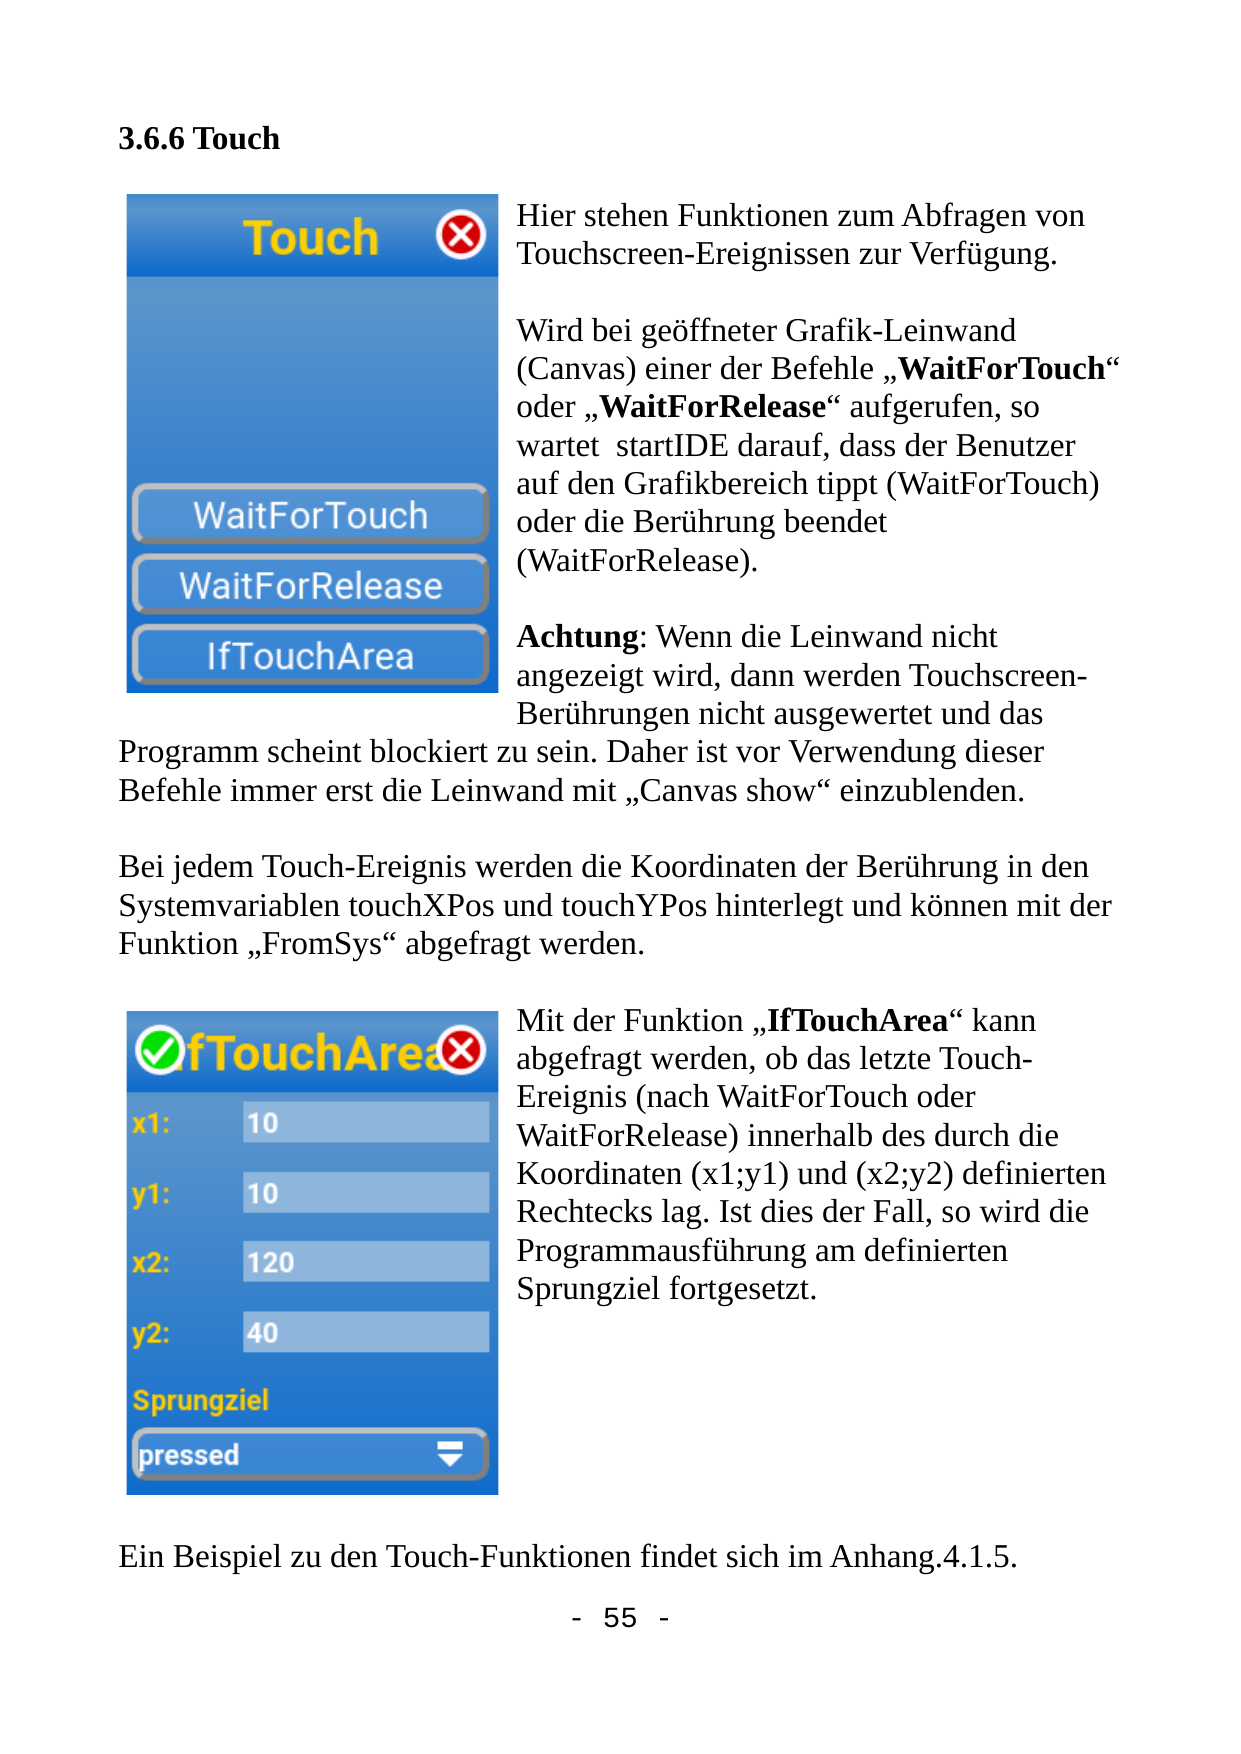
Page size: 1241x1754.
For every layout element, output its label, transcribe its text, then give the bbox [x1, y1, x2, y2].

text 3.6.6 Touch [118, 118, 1122, 156]
text Mit der Funktion „IfTouchArea“ kann abgefragt werden, ob das letzte Touch-Ereignis (nach WaitForTouch oder WaitForRelease) innerhalb des durch die Koordinaten (x1;y1) und (x2;y2) definierten Rechtecks lag. Ist dies der Fall, so wird die Programmausführung am definierten Sprungziel fortgesetzt. [118, 1000, 1122, 1306]
text Hier stehen Funktionen zum Abfragen von Touchscreen-Ereignissen zur Verfügung. [499, 195, 1122, 271]
text Achtung: Wenn die Leinwand nicht angezeigt wird, dann werden Touchscreen-Berührungen nicht ausgewertet und das Programm scheint blockiert zu sein. Daher ist vor Verwendung dieser Befehle immer erst die Leinwand mit „Canvas show“ einzublenden. [118, 616, 1122, 808]
text Ein Beispiel zu den Touch-Funktionen findet sich im Anhang.4.1.5. [118, 1536, 1122, 1575]
text Bei jedem Touch-Ereignis werden die Koordinaten der Berührung in den Systemvariablen touchXPos und touchYPos hinterlegt und können mit der Funktion „FromSys“ abgefragt werden. [118, 846, 1122, 961]
text Wird bei geöffneter Grafik-Leinwand (Canvas) einer der Befehle „WaitForTouch“ oder „WaitForRelease“ aufgerufen, so wartet startIDE darauf, dass der Benutzer auf den Grafikbereich tippt (WaitForTouch) oder die Berührung beendet (WaitForRelease). [499, 310, 1122, 578]
picture [126, 1011, 499, 1495]
picture [126, 194, 499, 693]
